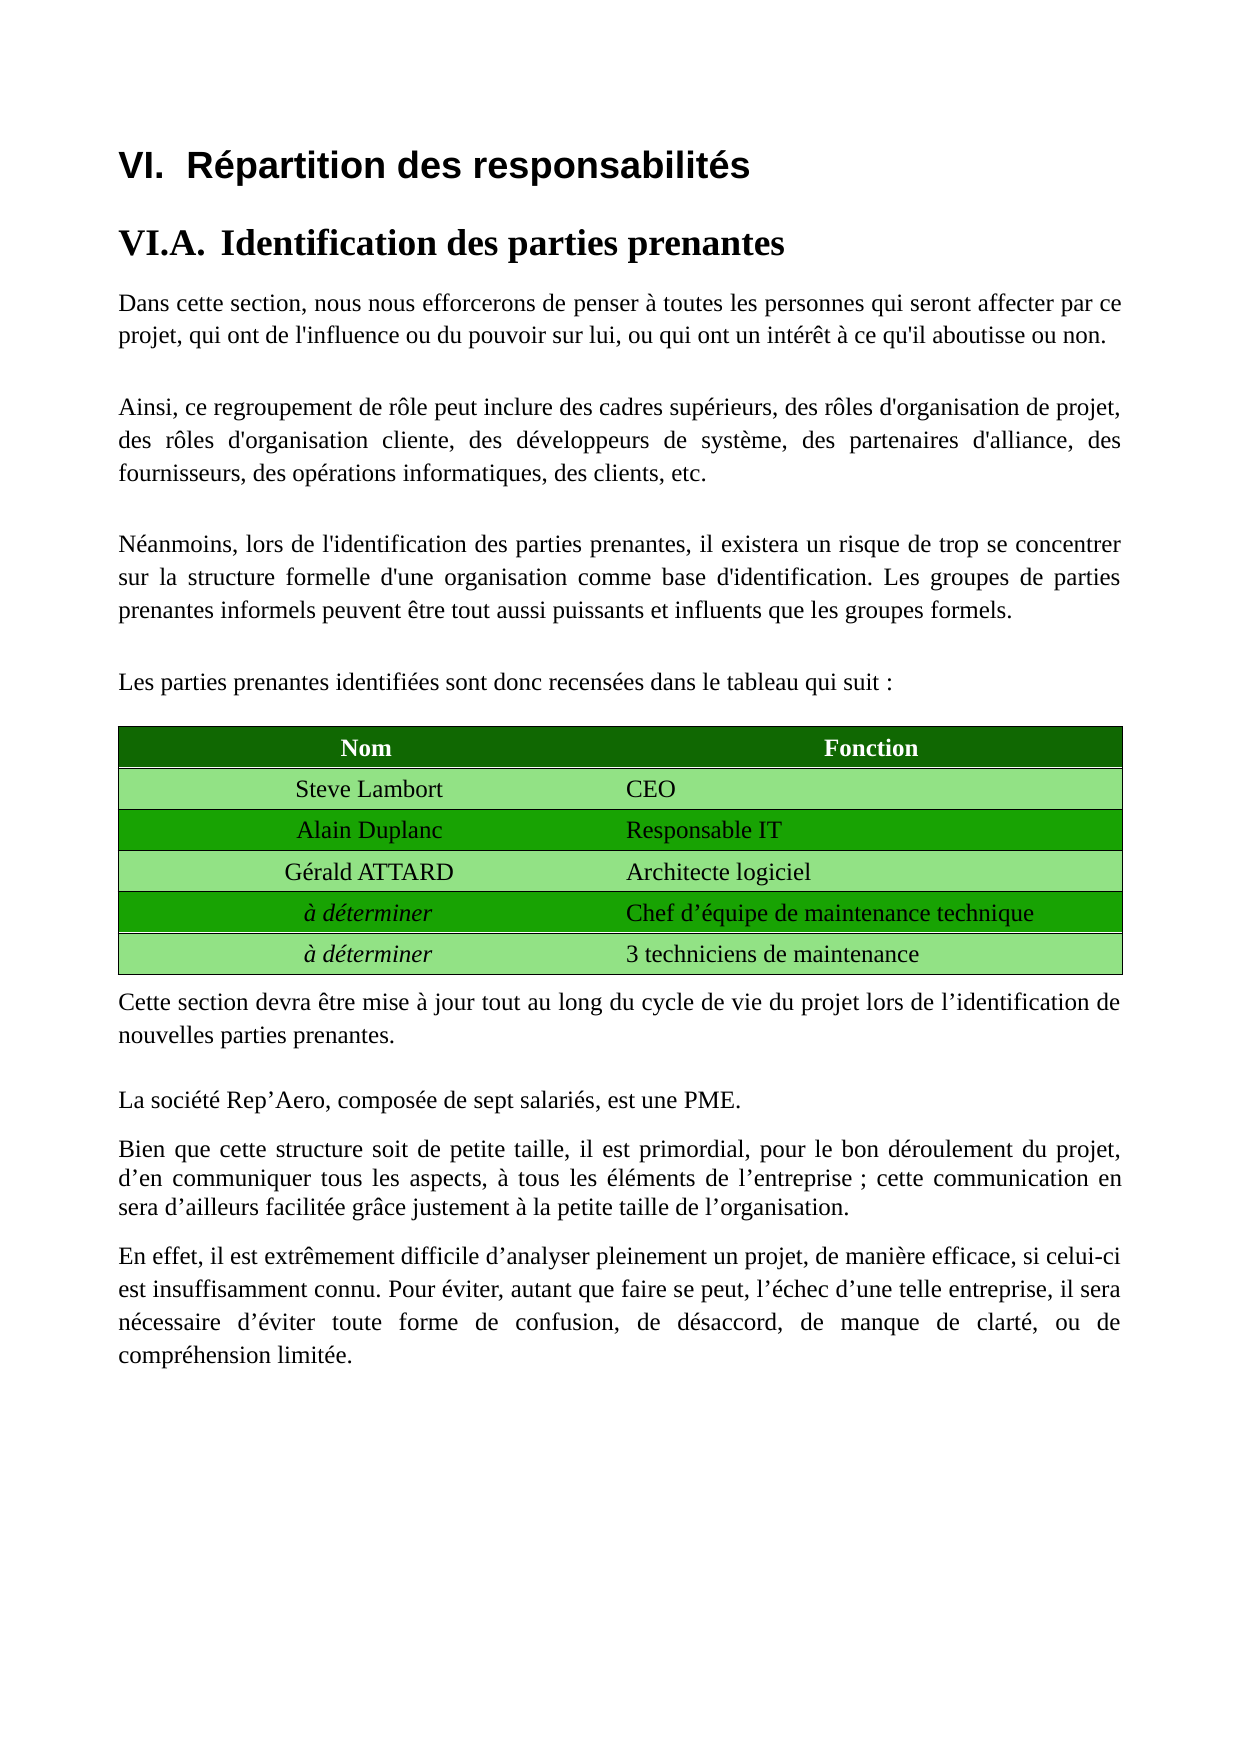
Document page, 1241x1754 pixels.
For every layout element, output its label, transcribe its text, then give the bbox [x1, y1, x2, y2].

table_cell CEO [620, 769, 1122, 809]
text Bien que cette structure soit de petite taille, il est primordial, pour le bon déroulement du projet, d’en communiquer tous les aspects, à tous les éléments de l’entreprise ; cette communication en sera d’ailleurs facilitée grâce justement à la petite taille de l’organisation. [118, 1134, 1122, 1221]
table_cell à déterminer [119, 892, 620, 932]
text Cette section devra être mise à jour tout au long du cycle de vie du projet lors de l’identification de nouvelles parties prenantes. [118, 987, 1122, 1048]
text Les parties prenantes identifiées sont donc recensées dans le tableau qui suit : [118, 667, 1122, 696]
text Dans cette section, nous nous efforcerons de penser à toutes les personnes qui seront affecter par ce projet, qui ont de l'influence ou du pouvoir sur lui, ou qui ont un intérêt à ce qu'il aboutisse ou non. [118, 288, 1122, 349]
subtitle Identification des parties prenantes [118, 220, 1122, 263]
text En effet, il est extrêmement difficile d’analyser pleinement un projet, de manière efficace, si celui-ci est insuffisamment connu. Pour éviter, autant que faire se peut, l’échec d’une telle entreprise, il sera nécessaire d’éviter toute forme de confusion, de désaccord, de manque de clarté, ou de compréhension limitée. [118, 1241, 1122, 1369]
table_cell Steve Lambort [119, 769, 620, 809]
table_header Nom [119, 727, 620, 767]
subtitle Répartition des responsabilités [118, 143, 1122, 187]
table_cell Alain Duplanc [119, 810, 620, 850]
table_header Fonction [620, 727, 1122, 767]
table_cell Architecte logiciel [620, 851, 1122, 891]
table_cell Gérald ATTARD [119, 851, 620, 891]
table_cell Chef d’équipe de maintenance technique [620, 892, 1122, 932]
table_cell à déterminer [119, 934, 620, 974]
text La société Rep’Aero, composée de sept salariés, est une PME. [118, 1085, 1122, 1114]
text Néanmoins, lors de l'identification des parties prenantes, il existera un risque de trop se concentrer sur la structure formelle d'une organisation comme base d'identification. Les groupes de parties prenantes informels peuvent être tout aussi puissants et influents que les groupes formels. [118, 529, 1122, 624]
text Ainsi, ce regroupement de rôle peut inclure des cadres supérieurs, des rôles d'organisation de projet, des rôles d'organisation cliente, des développeurs de système, des partenaires d'alliance, des fournisseurs, des opérations informatiques, des clients, etc. [118, 392, 1122, 487]
table_cell 3 techniciens de maintenance [620, 934, 1122, 974]
table_cell Responsable IT [620, 810, 1122, 850]
